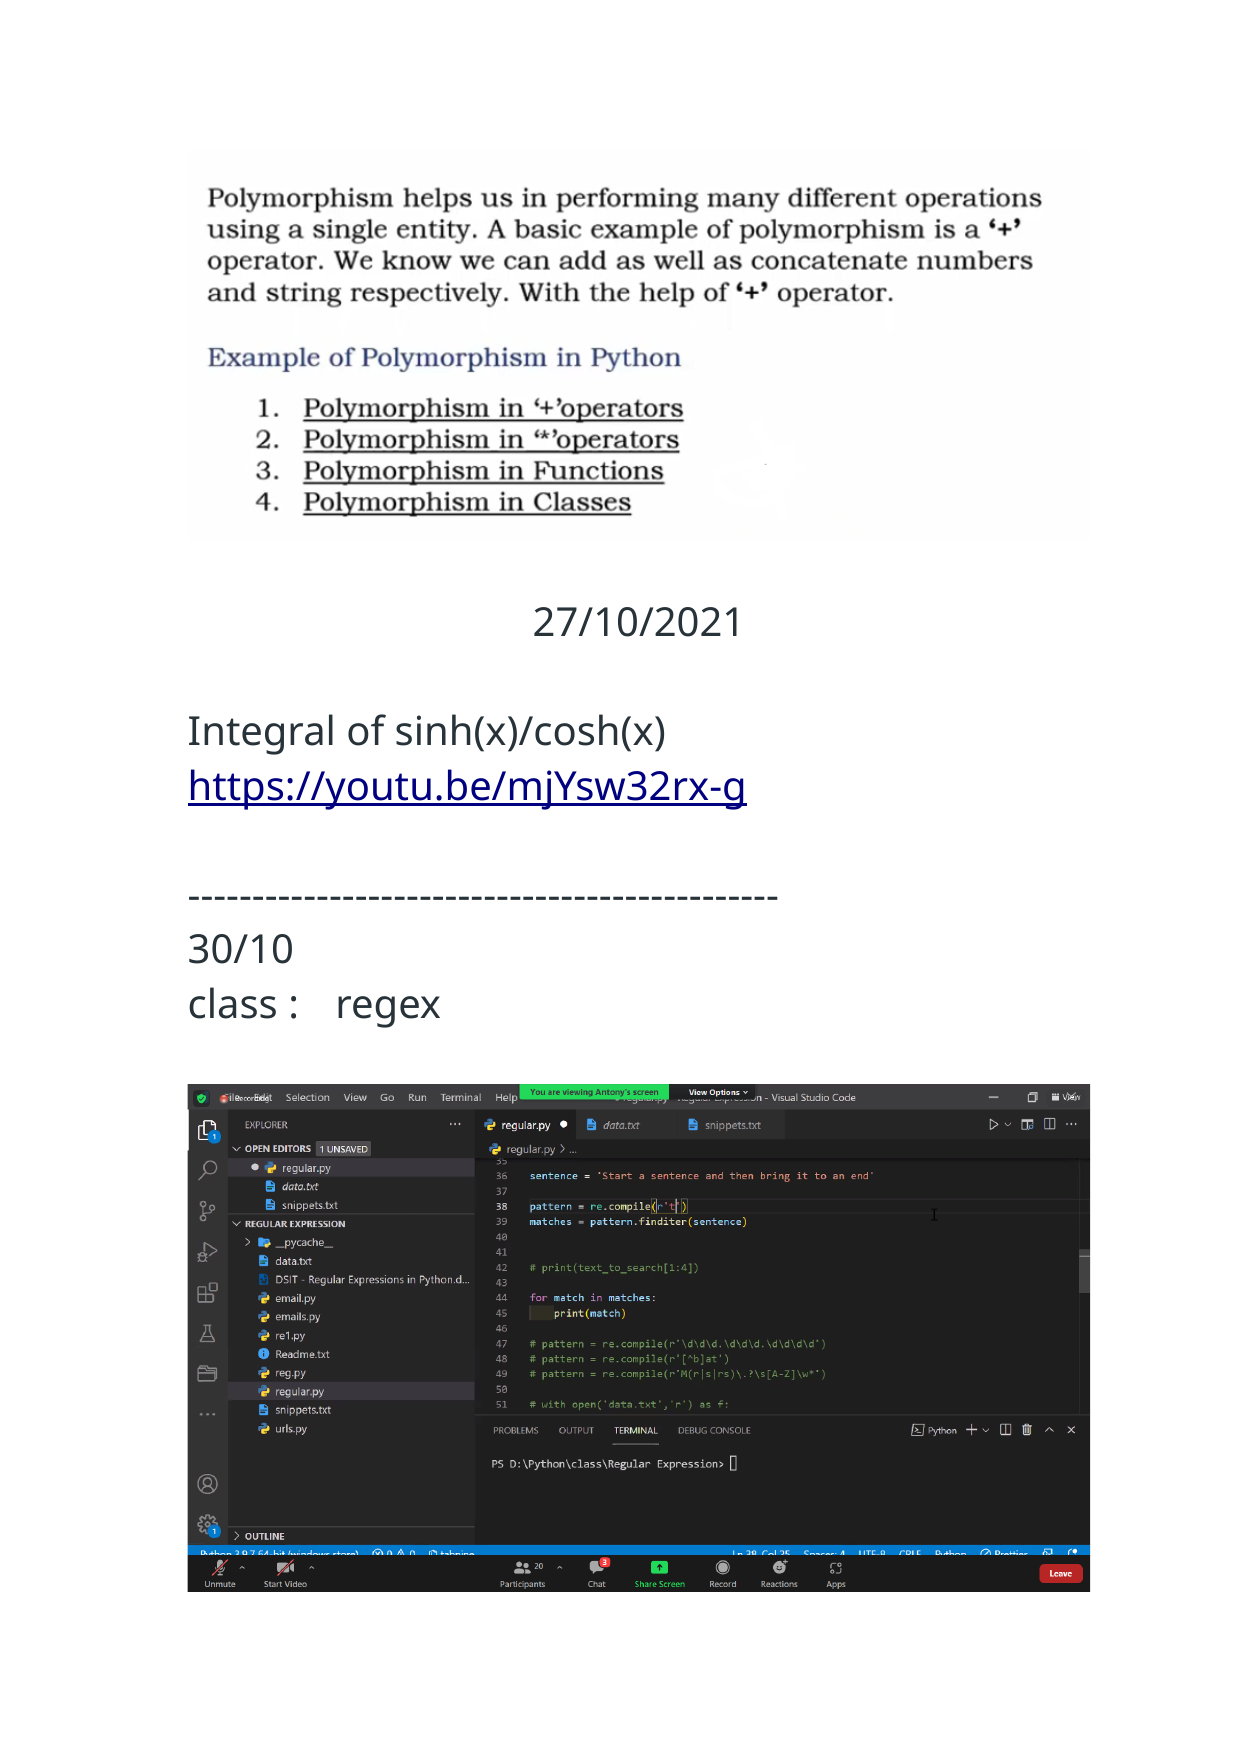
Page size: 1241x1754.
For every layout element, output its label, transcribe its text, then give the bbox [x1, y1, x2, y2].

subtitle Integral of sinh(x)/cosh(x) [187, 703, 1090, 757]
picture [187, 150, 1091, 540]
text ---------------------------------------------- [187, 866, 1090, 921]
text 27/10/2021 [187, 594, 1090, 648]
picture [187, 1084, 1091, 1592]
text 30/10 [187, 921, 1090, 975]
text https://youtu.be/mjYsw32rx-g [187, 757, 1090, 812]
text class : regex [187, 975, 1090, 1030]
